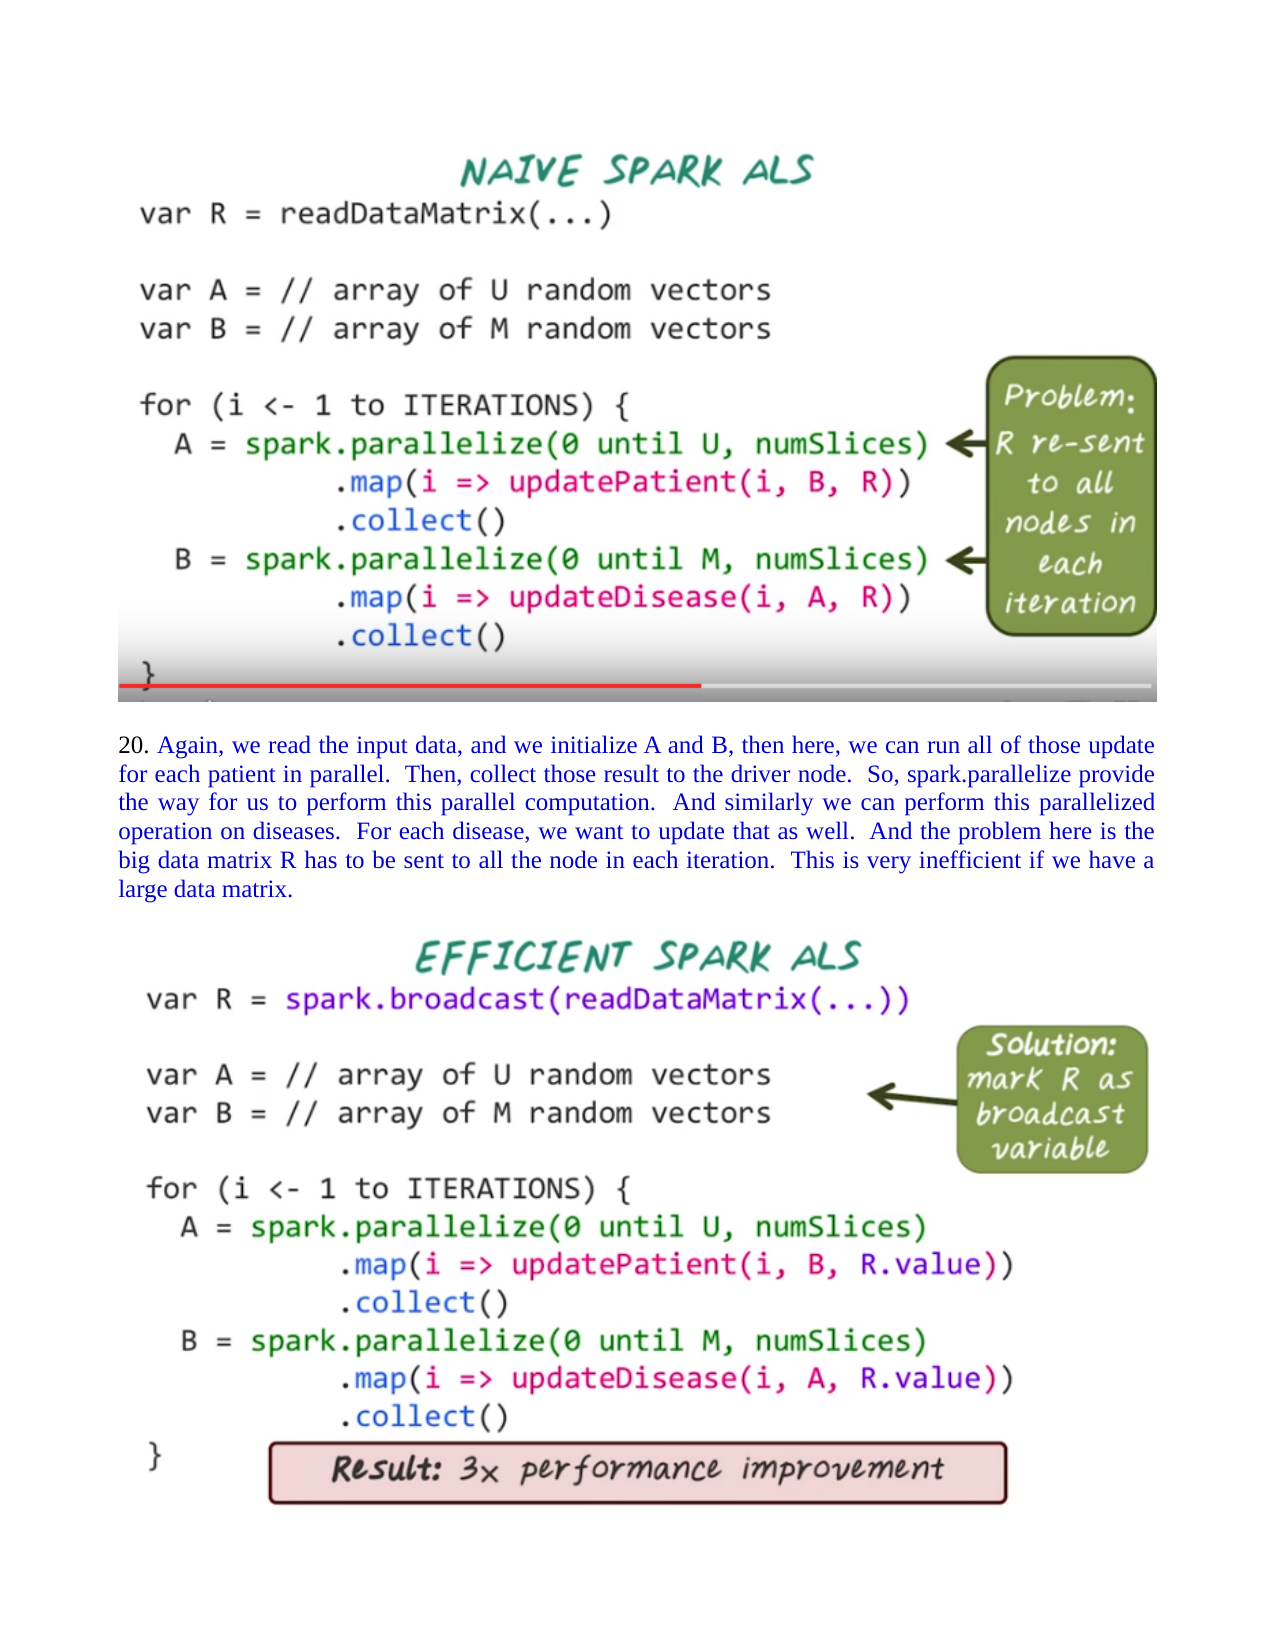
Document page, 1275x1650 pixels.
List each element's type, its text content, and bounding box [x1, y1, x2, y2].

text 20. Again, we read the input data, and we initialize A and B, then here, we can run all of those update for each patient in parallel. Then, collect those result to the driver node. So, spark.parallelize provide the way for us to perform this parallel computation. And similarly we can perform this parallelized operation on diseases. For each disease, we want to update that as well. And the problem here is the big data matrix R has to be sent to all the node in each iteration. This is very inefficient if we have a large data matrix. [118, 730, 1157, 902]
picture [118, 931, 1157, 1512]
picture [118, 146, 1157, 702]
